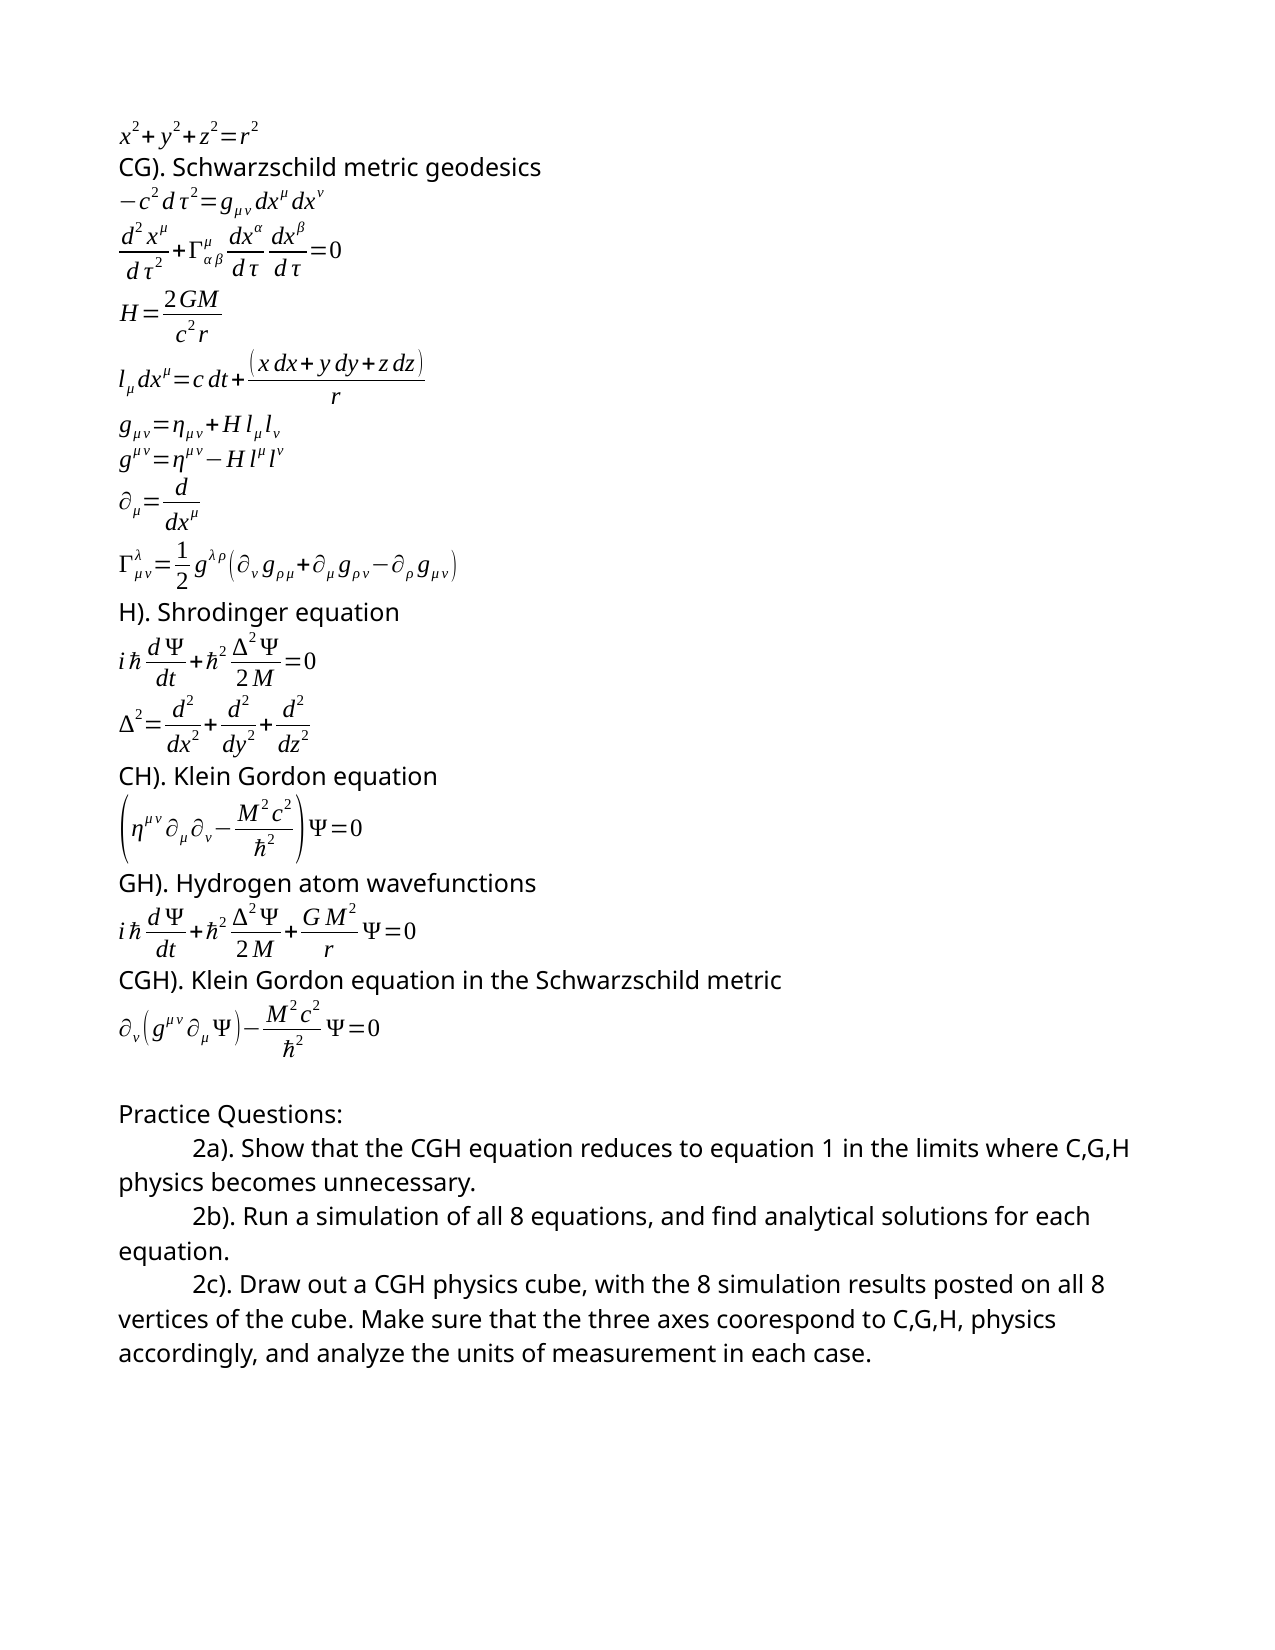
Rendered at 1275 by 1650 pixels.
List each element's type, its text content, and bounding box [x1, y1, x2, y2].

text CH). Klein Gordon equation [118, 758, 1157, 792]
text GH). Hydrogen atom wavefunctions [118, 866, 1157, 899]
text 2b). Run a simulation of all 8 equations, and find analytical solutions for each equation. [118, 1199, 1157, 1267]
text 2a). Show that the CGH equation reduces to equation 1 in the limits where C,G,H physics becomes unnecessary. [118, 1131, 1157, 1199]
text Practice Questions: [118, 1097, 1157, 1131]
text CGH). Klein Gordon equation in the Schwarzschild metric [118, 962, 1157, 996]
text CG). Schwarzschild metric geodesics [118, 149, 1157, 183]
text H). Shrodinger equation [118, 595, 1157, 629]
text 2c). Draw out a CGH physics cube, with the 8 simulation results posted on all 8 vertices of the cube. Make sure that the three axes coorespond to C,G,H, physics accordingly, and analyze the units of measurement in each case. [118, 1267, 1157, 1369]
